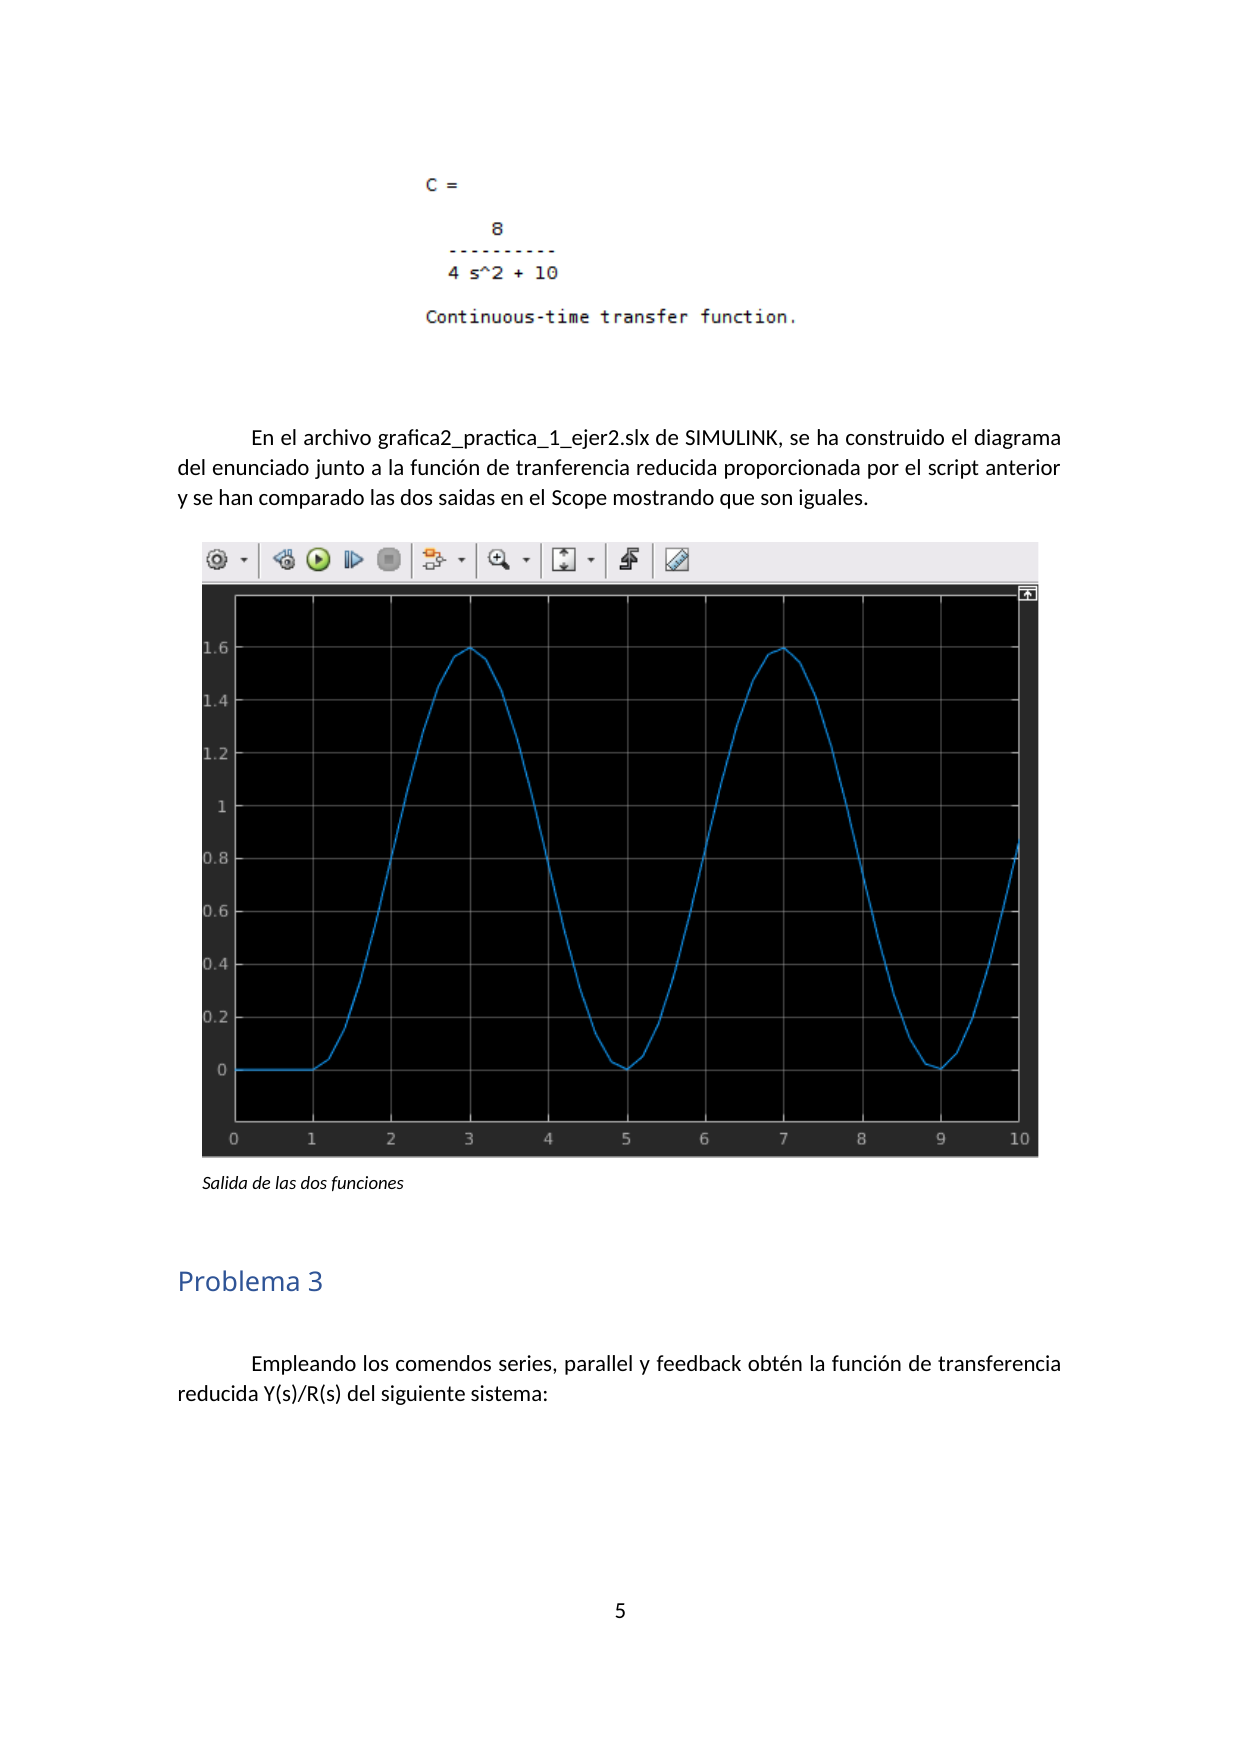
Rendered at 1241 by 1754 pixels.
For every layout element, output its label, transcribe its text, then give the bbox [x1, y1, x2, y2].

text Empleando los comendos series, parallel y feedback obtén la función de transferencia reducida Y(s)/R(s) del siguiente sistema: [177, 1349, 1063, 1407]
picture [424, 163, 816, 339]
picture [202, 542, 1039, 1158]
text En el archivo grafica2_practica_1_ejer2.slx de SIMULINK, se ha construido el diagrama del enunciado junto a la función de tranferencia reducida proporcionada por el script anterior y se han comparado las dos saidas en el Scope mostrando que son iguales. [177, 423, 1063, 511]
text Salida de las dos funciones [202, 1158, 1038, 1194]
subtitle Problema 3 [177, 1262, 1063, 1299]
